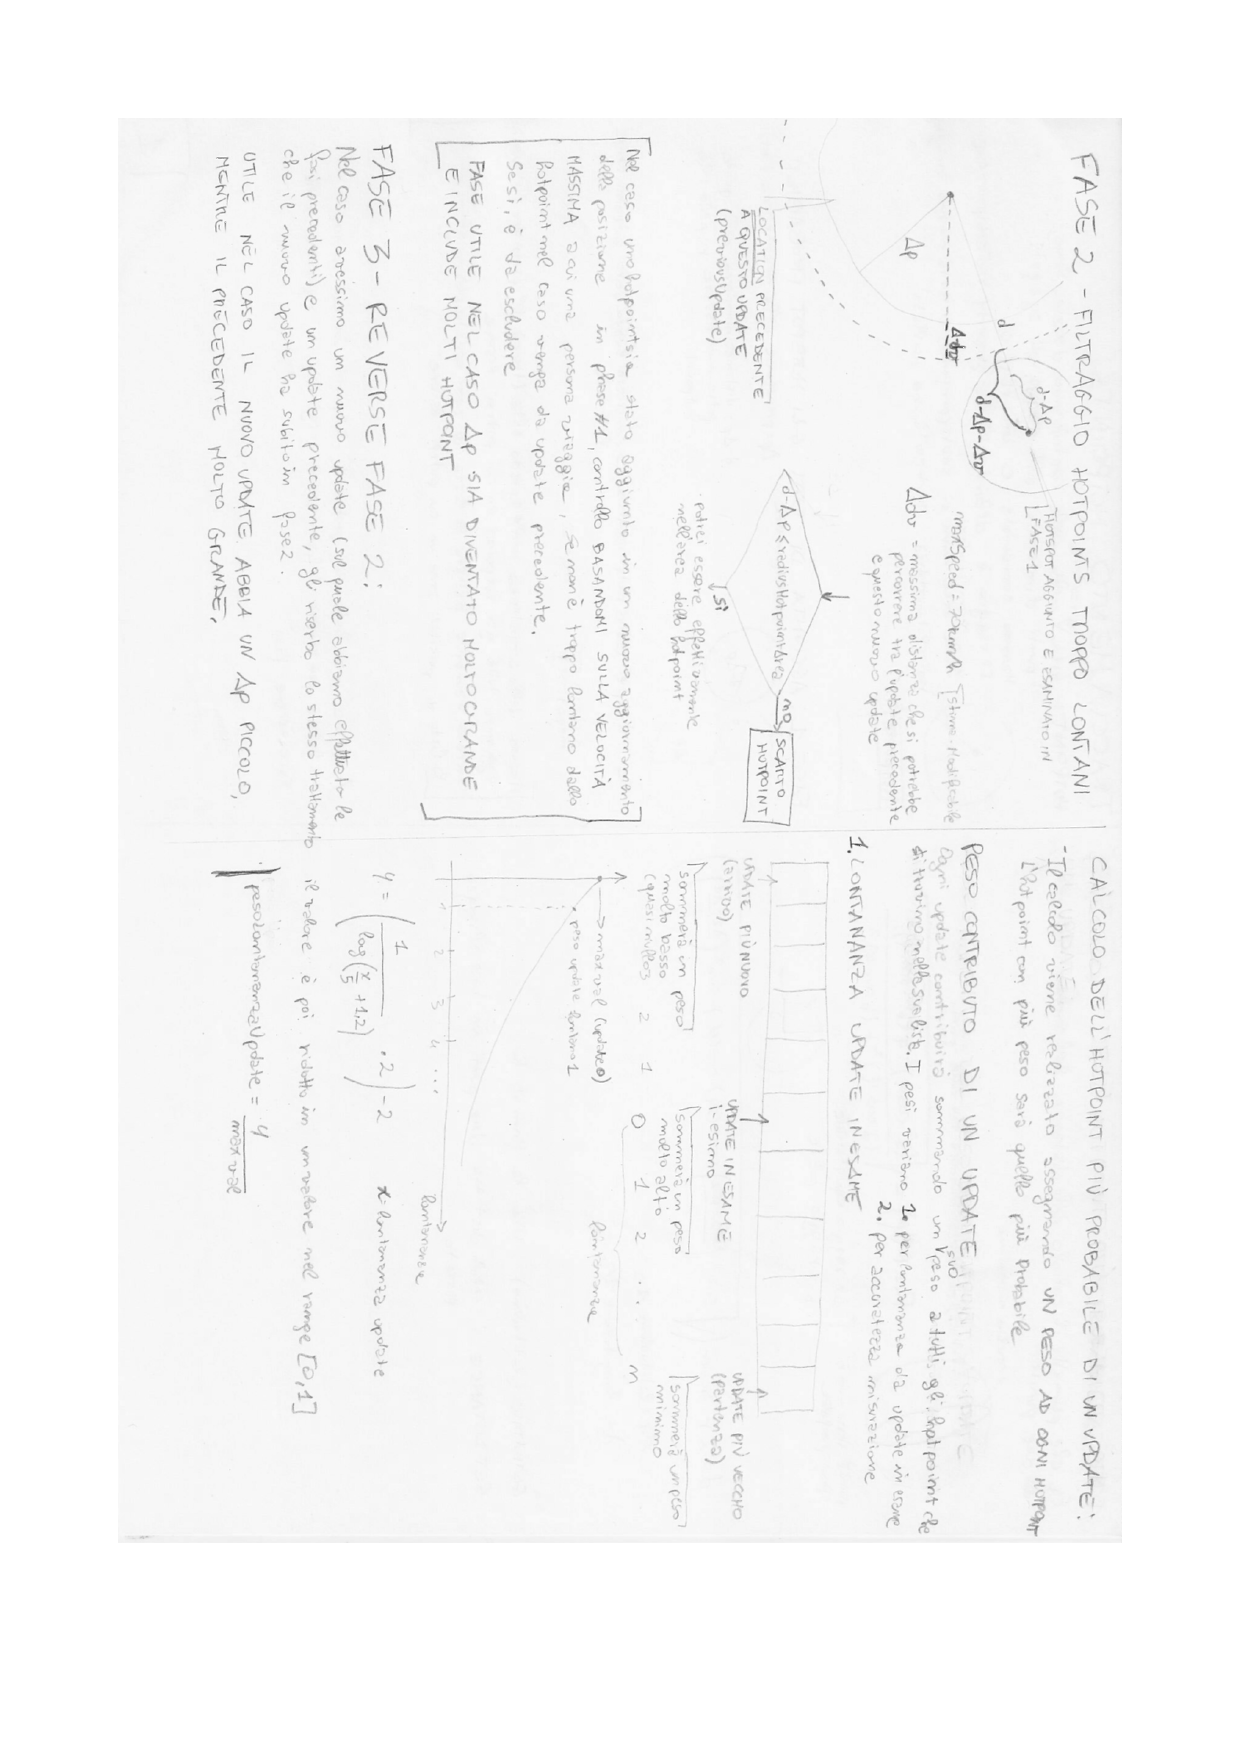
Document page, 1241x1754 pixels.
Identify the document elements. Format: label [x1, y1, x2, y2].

picture [118, 118, 1122, 1543]
